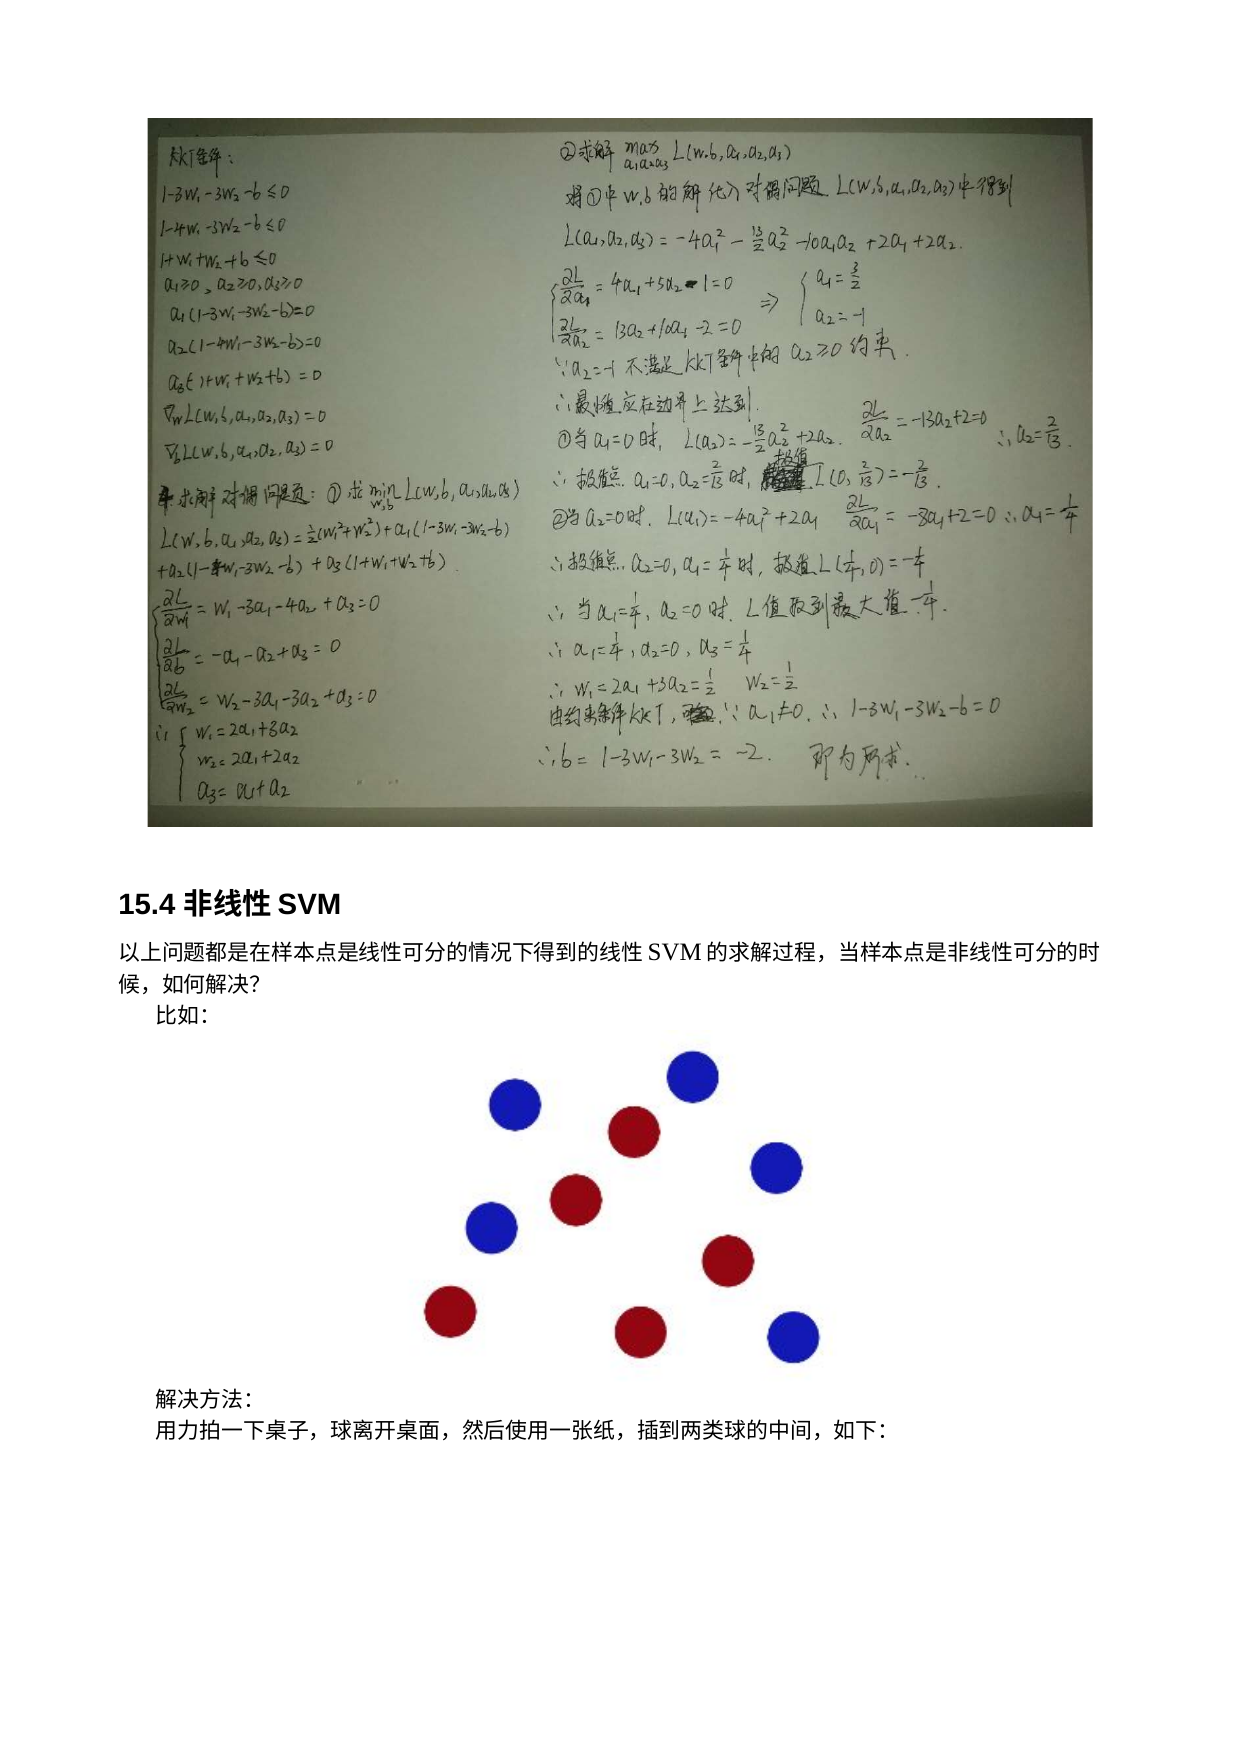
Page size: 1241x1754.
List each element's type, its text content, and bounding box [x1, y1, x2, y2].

text 以上问题都是在样本点是线性可分的情况下得到的线性SVM的求解过程，当样本点是非线性可分的时候，如何解决？ [118, 935, 1122, 998]
picture [385, 1030, 855, 1382]
text 用力拍一下桌子，球离开桌面，然后使用一张纸，插到两类球的中间，如下： [118, 1413, 1122, 1445]
subtitle 15.4 非线性SVM [118, 880, 1122, 923]
text 比如： [118, 998, 1122, 1030]
text 解决方法： [118, 1030, 1122, 1413]
picture [147, 118, 1093, 827]
